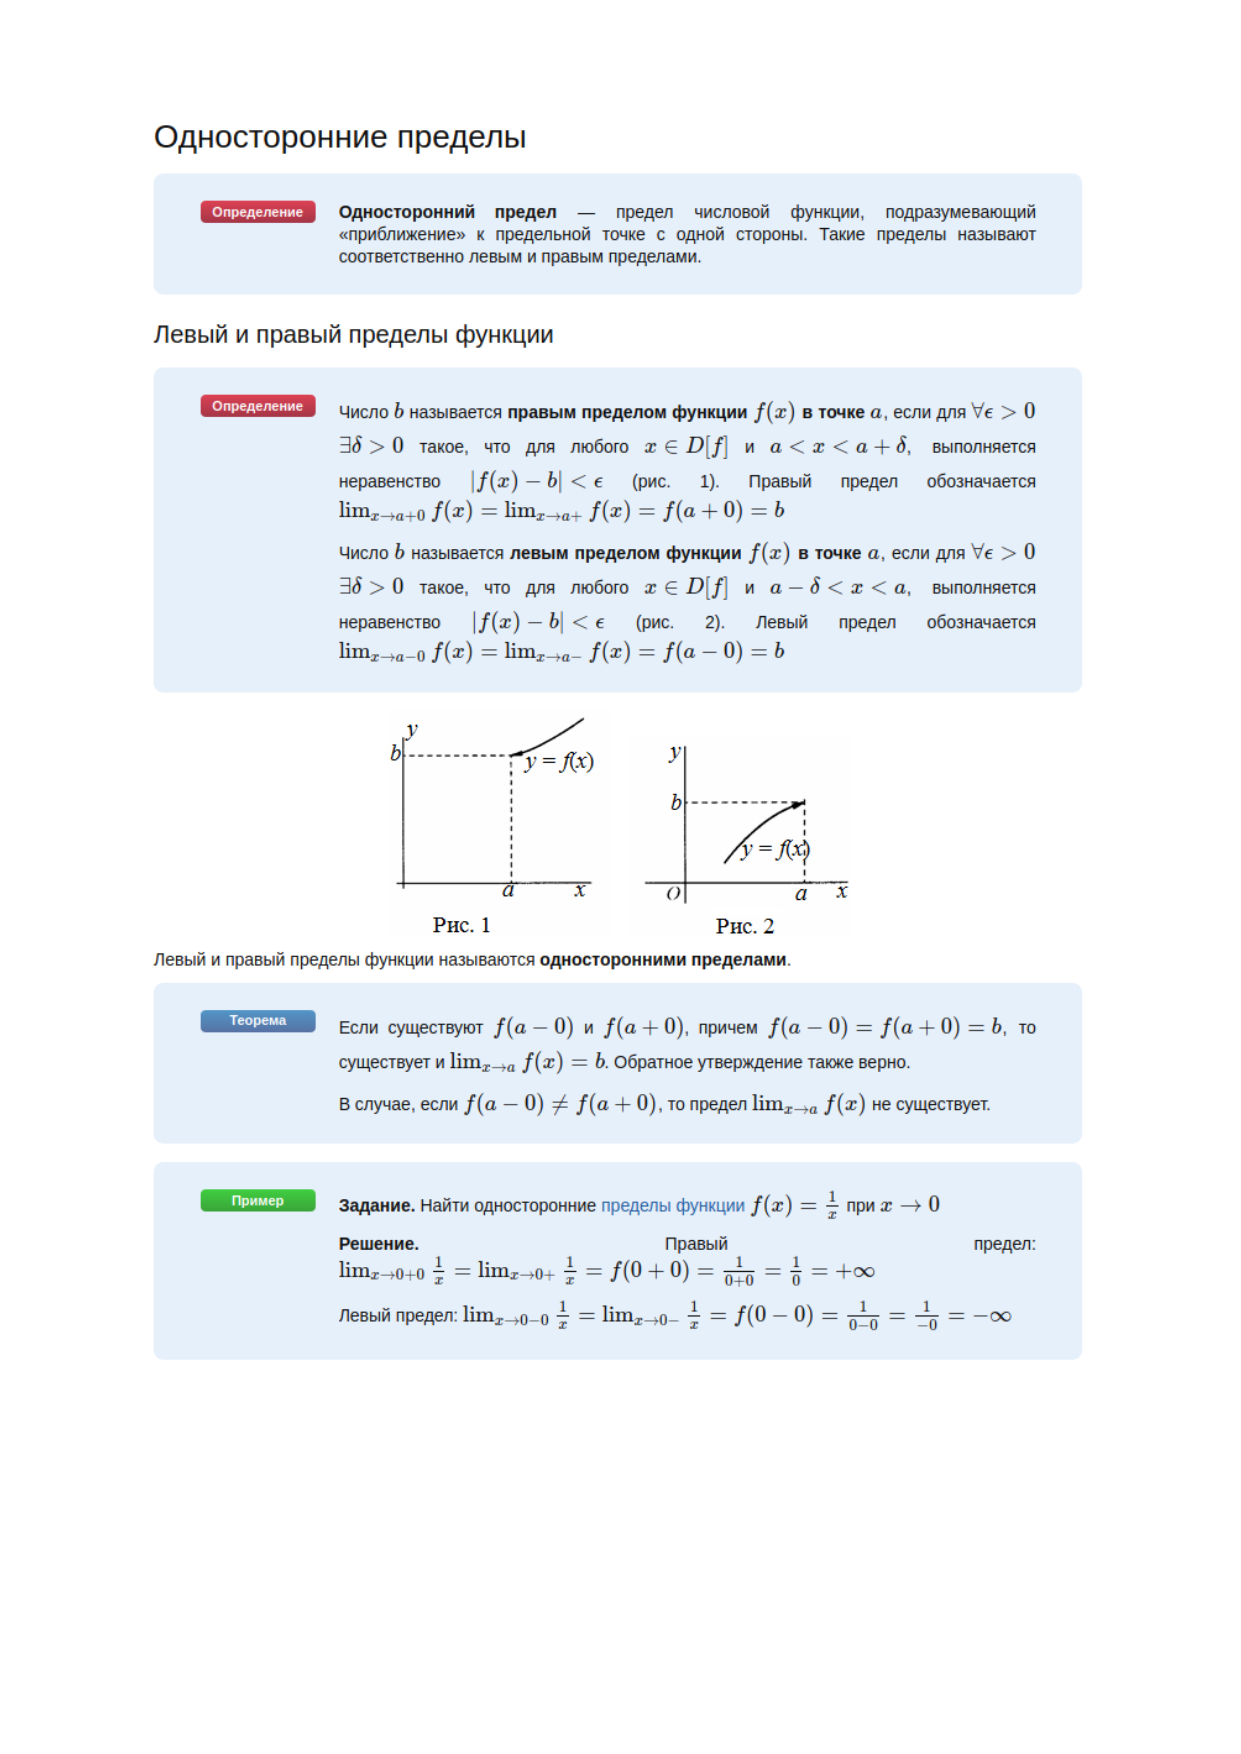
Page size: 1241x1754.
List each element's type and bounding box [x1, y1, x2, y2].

picture [118, 118, 1123, 1376]
